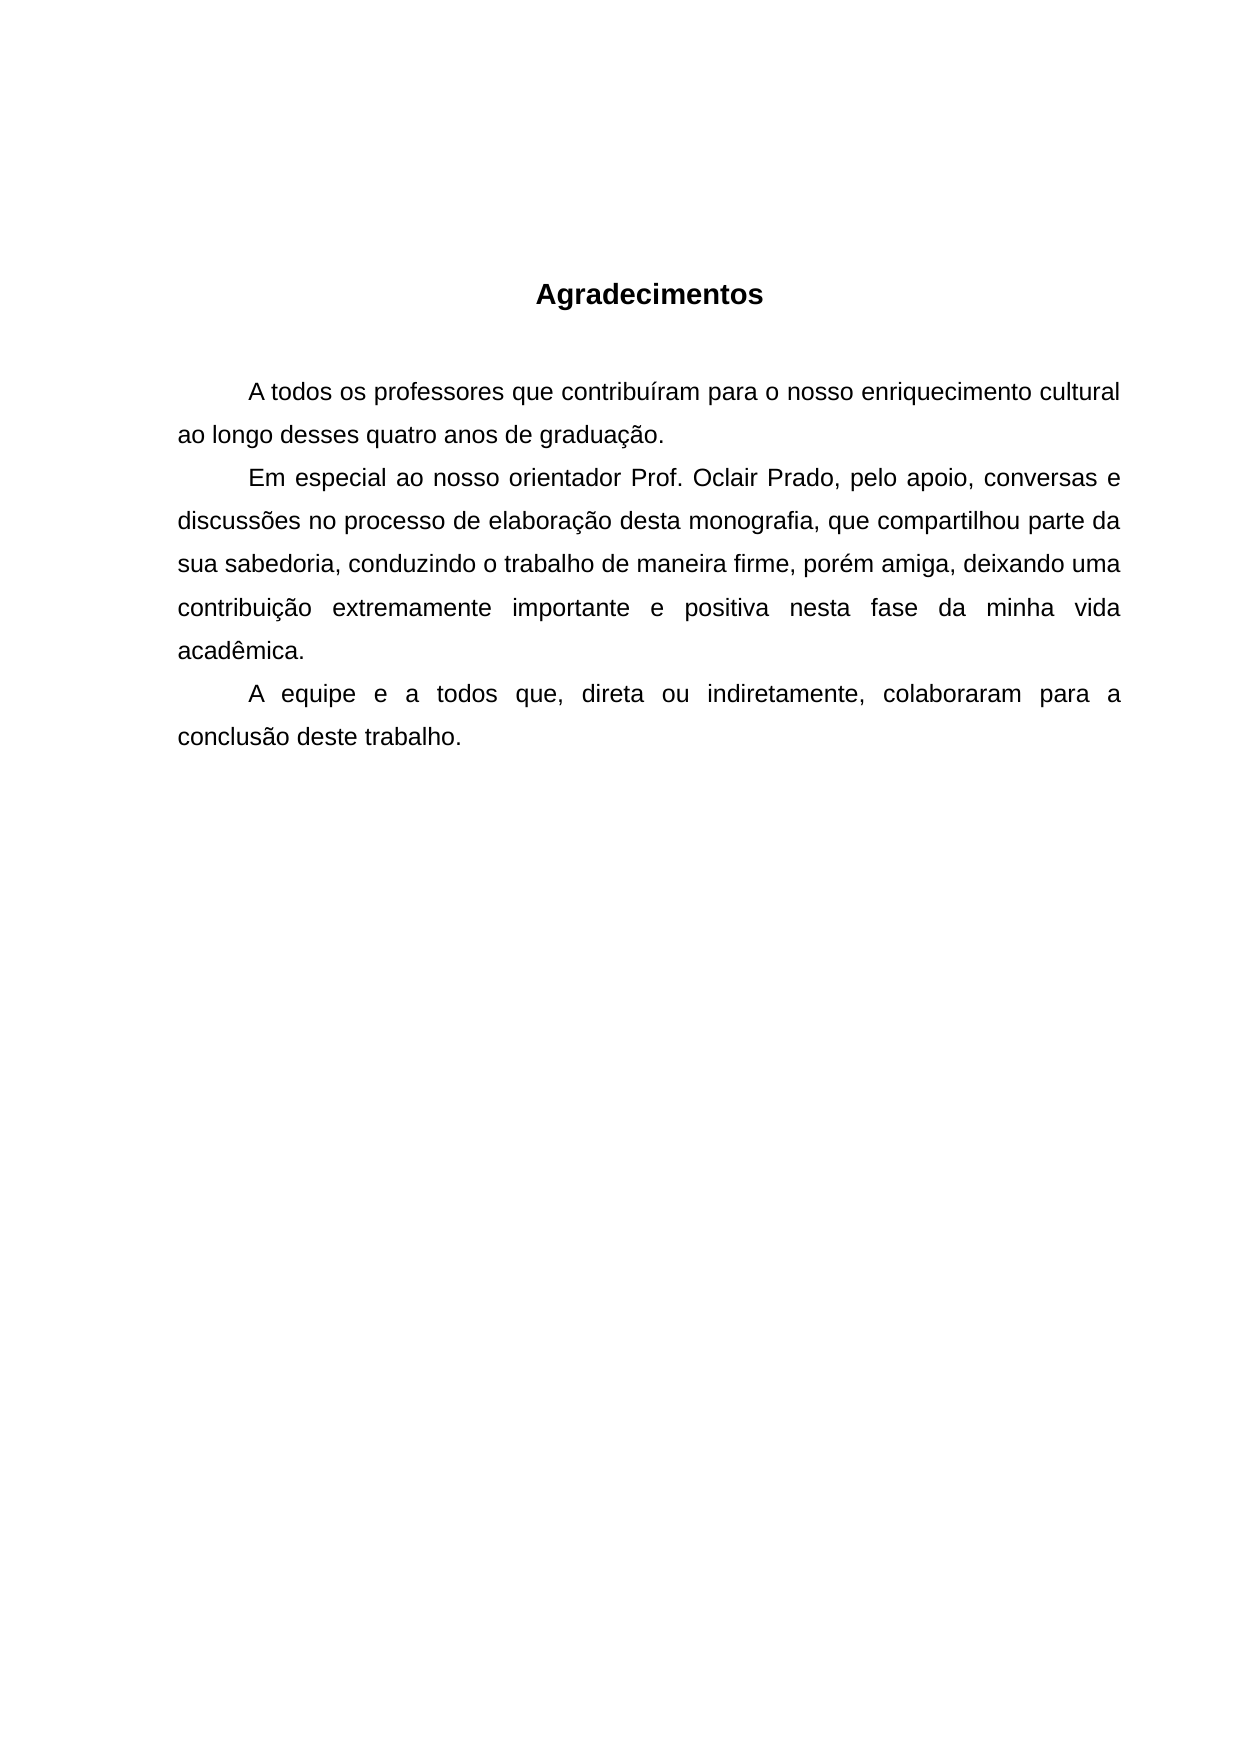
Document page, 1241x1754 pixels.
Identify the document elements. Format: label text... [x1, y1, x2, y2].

text Em especial ao nosso orientador Prof. Oclair Prado, pelo apoio, conversas e discussões no processo de elaboração desta monografia, que compartilhou parte da sua sabedoria, conduzindo o trabalho de maneira firme, porém amiga, deixando uma contribuição extremamente importante e positiva nesta fase da minha vida acadêmica. [177, 463, 1122, 664]
text A equipe e a todos que, direta ou indiretamente, colaboraram para a conclusão deste trabalho. [177, 679, 1122, 751]
text A todos os professores que contribuíram para o nosso enriquecimento cultural ao longo desses quatro anos de graduação. [177, 377, 1122, 449]
text Agradecimentos [177, 277, 1122, 311]
